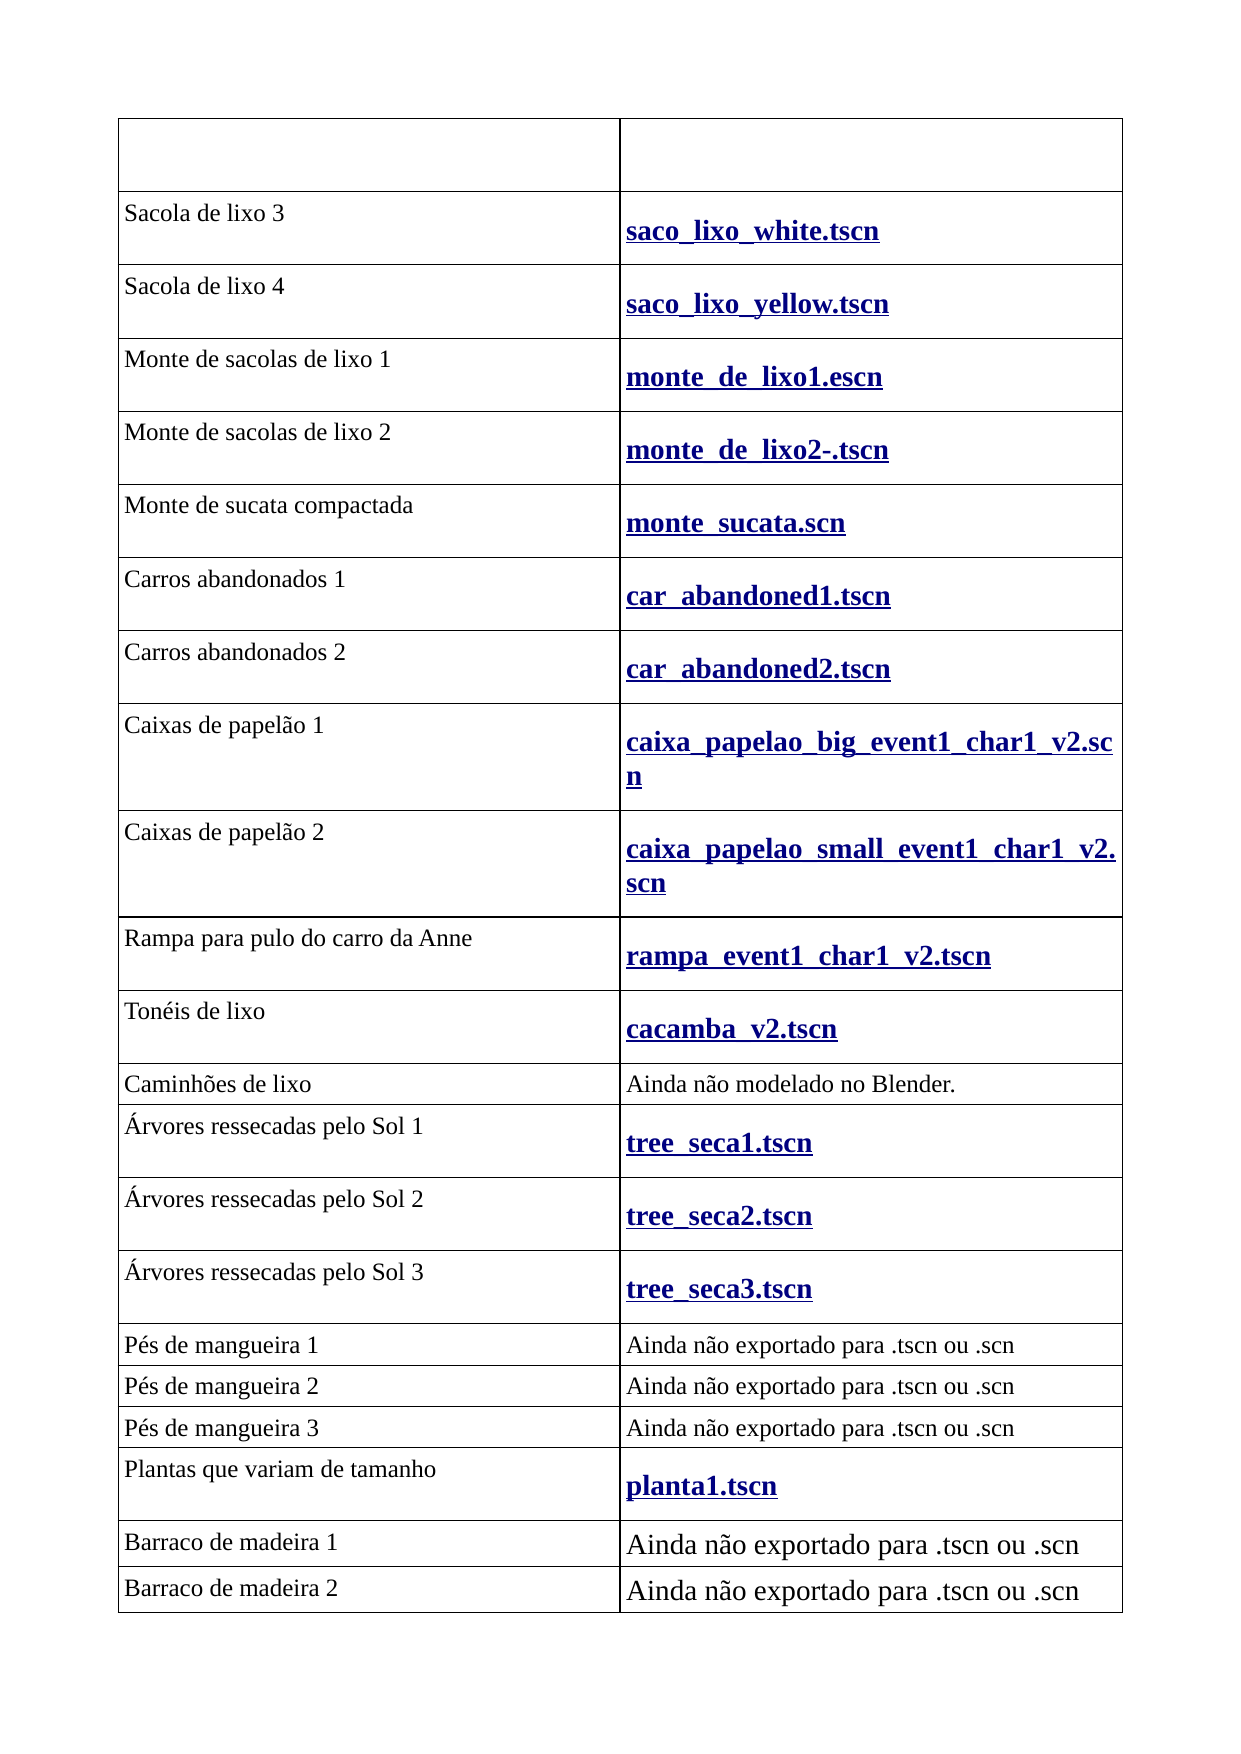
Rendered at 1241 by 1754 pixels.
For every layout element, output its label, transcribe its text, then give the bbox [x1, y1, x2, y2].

table_cell Sacola de lixo 3 [119, 192, 619, 264]
table_cell caixa_papelao_big_event1_char1_v2.scn [621, 704, 1122, 810]
table_cell car_abandoned2.tscn [621, 631, 1122, 703]
table_cell Ainda não modelado no Blender. [621, 1064, 1122, 1104]
table_cell Monte de sacolas de lixo 1 [119, 339, 619, 411]
table_cell Monte de sacolas de lixo 2 [119, 412, 619, 484]
table_cell saco_lixo_yellow.tscn [621, 265, 1122, 337]
table_cell Pés de mangueira 1 [119, 1324, 619, 1364]
table_cell Árvores ressecadas pelo Sol 3 [119, 1251, 619, 1323]
table_cell Ainda não exportado para .tscn ou .scn [621, 1324, 1122, 1364]
table_cell monte_de_lixo2-.tscn [621, 412, 1122, 484]
table_cell tree_seca3.tscn [621, 1251, 1122, 1323]
table_cell Barraco de madeira 2 [119, 1567, 619, 1612]
table_cell Rampa para pulo do carro da Anne [119, 918, 619, 989]
table_cell cacamba_v2.tscn [621, 991, 1122, 1063]
table_cell Sacola de lixo 4 [119, 265, 619, 337]
table_cell Tonéis de lixo [119, 991, 619, 1063]
table_cell rampa_event1_char1_v2.tscn [621, 918, 1122, 989]
table_cell Pés de mangueira 2 [119, 1366, 619, 1406]
table_cell Ainda não exportado para .tscn ou .scn [621, 1407, 1122, 1447]
table_cell tree_seca1.tscn [621, 1105, 1122, 1177]
table_cell Carros abandonados 2 [119, 631, 619, 703]
table_cell Árvores ressecadas pelo Sol 1 [119, 1105, 619, 1177]
table_cell Caixas de papelão 2 [119, 811, 619, 916]
table_cell Carros abandonados 1 [119, 558, 619, 630]
table_cell car_abandoned1.tscn [621, 558, 1122, 630]
table_cell Plantas que variam de tamanho [119, 1448, 619, 1520]
table_cell Ainda não exportado para .tscn ou .scn [621, 1366, 1122, 1406]
table_cell monte_sucata.scn [621, 485, 1122, 557]
table_cell Caixas de papelão 1 [119, 704, 619, 810]
table_cell Barraco de madeira 1 [119, 1521, 619, 1566]
table_cell [621, 119, 1122, 191]
table_cell tree_seca2.tscn [621, 1178, 1122, 1250]
table_cell monte_de_lixo1.escn [621, 339, 1122, 411]
table_cell planta1.tscn [621, 1448, 1122, 1520]
table_cell Monte de sucata compactada [119, 485, 619, 557]
table_cell [119, 119, 619, 191]
table_cell caixa_papelao_small_event1_char1_v2.scn [621, 811, 1122, 916]
table_cell Árvores ressecadas pelo Sol 2 [119, 1178, 619, 1250]
table_cell Ainda não exportado para .tscn ou .scn [621, 1521, 1122, 1566]
table_cell Caminhões de lixo [119, 1064, 619, 1104]
table_cell Ainda não exportado para .tscn ou .scn [621, 1567, 1122, 1612]
table_cell saco_lixo_white.tscn [621, 192, 1122, 264]
table_cell Pés de mangueira 3 [119, 1407, 619, 1447]
